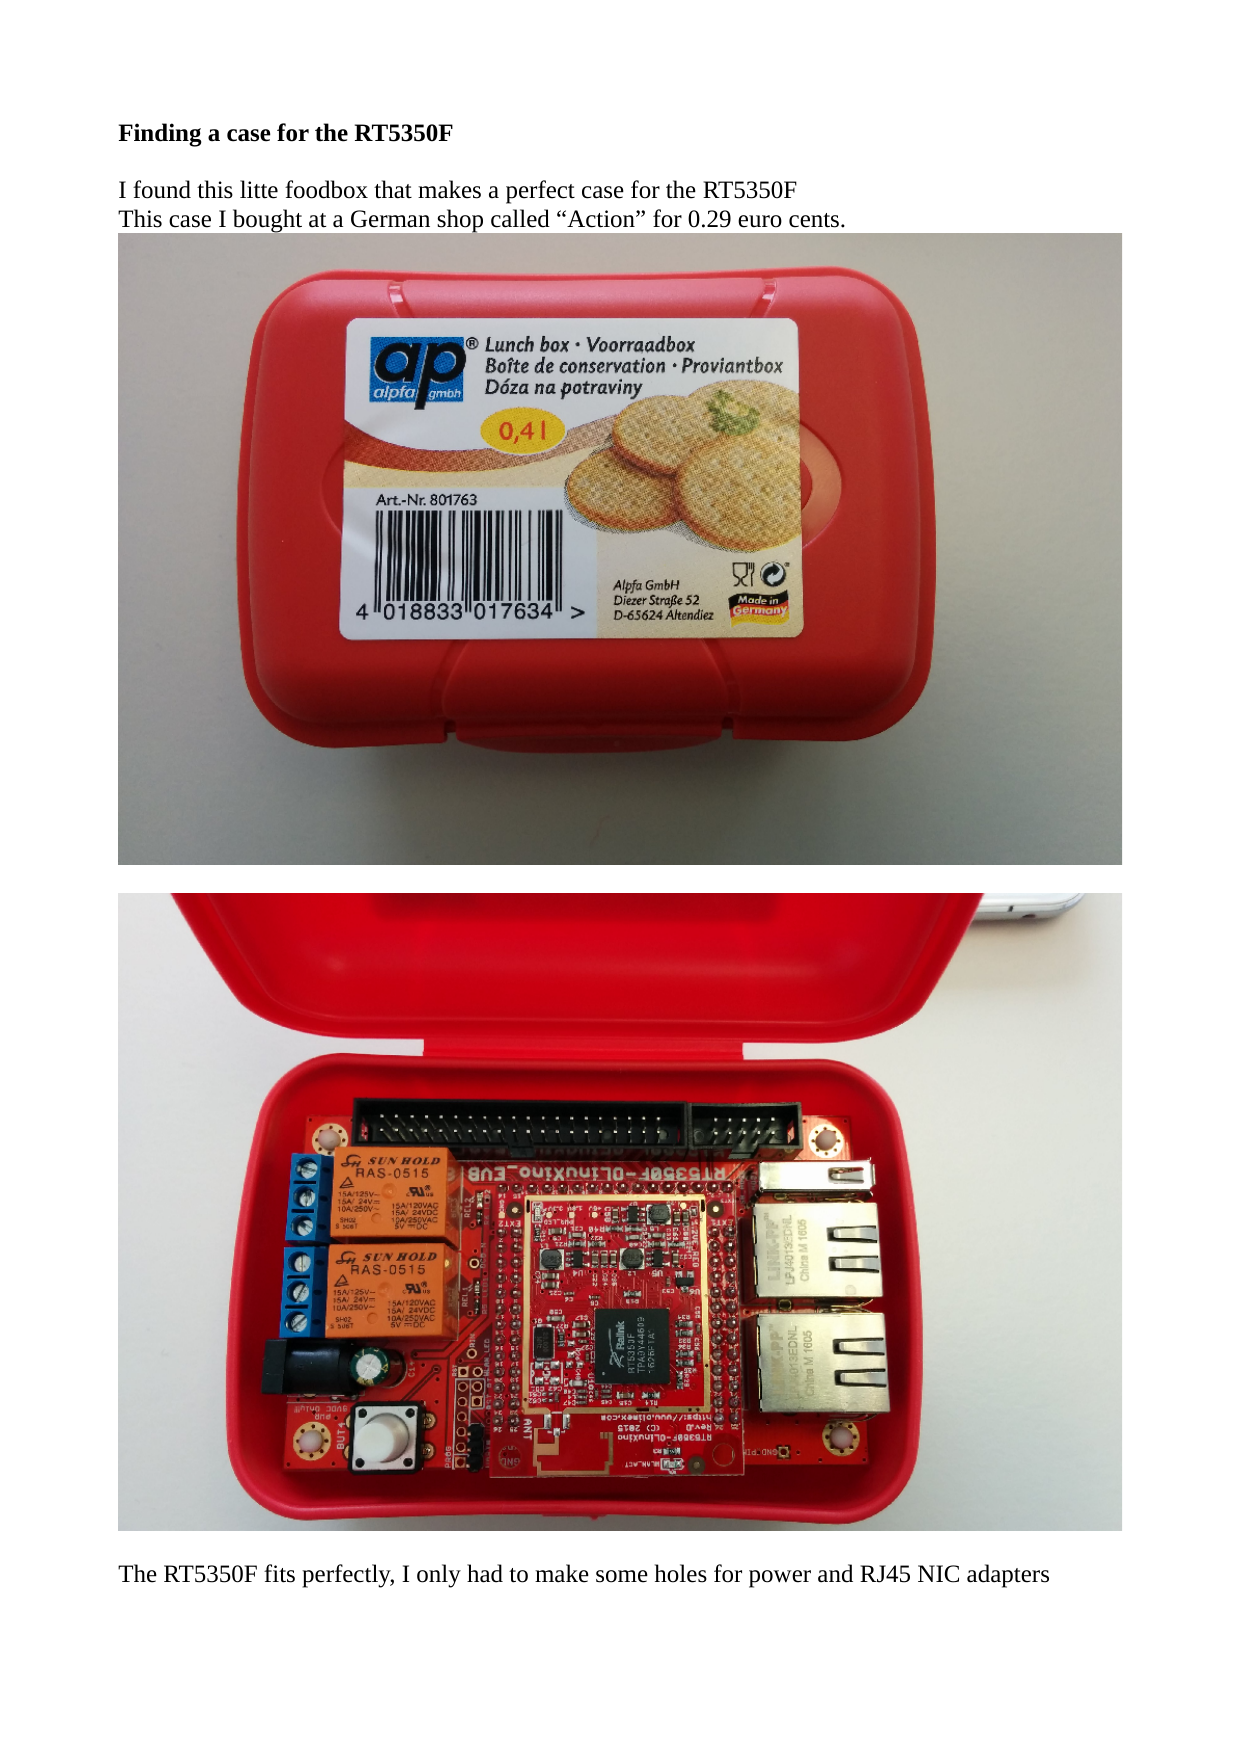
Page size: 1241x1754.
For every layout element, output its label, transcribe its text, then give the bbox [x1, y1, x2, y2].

text Finding a case for the RT5350F [118, 118, 1122, 147]
text The RT5350F fits perfectly, I only had to make some holes for power and RJ45 NIC adapters [118, 1559, 1122, 1616]
picture [118, 233, 1123, 865]
text I found this litte foodbox that makes a perfect case for the RT5350F [118, 176, 1122, 204]
text This case I bought at a German shop called “Action” for 0.29 euro cents. [118, 204, 1122, 233]
picture [118, 893, 1123, 1531]
